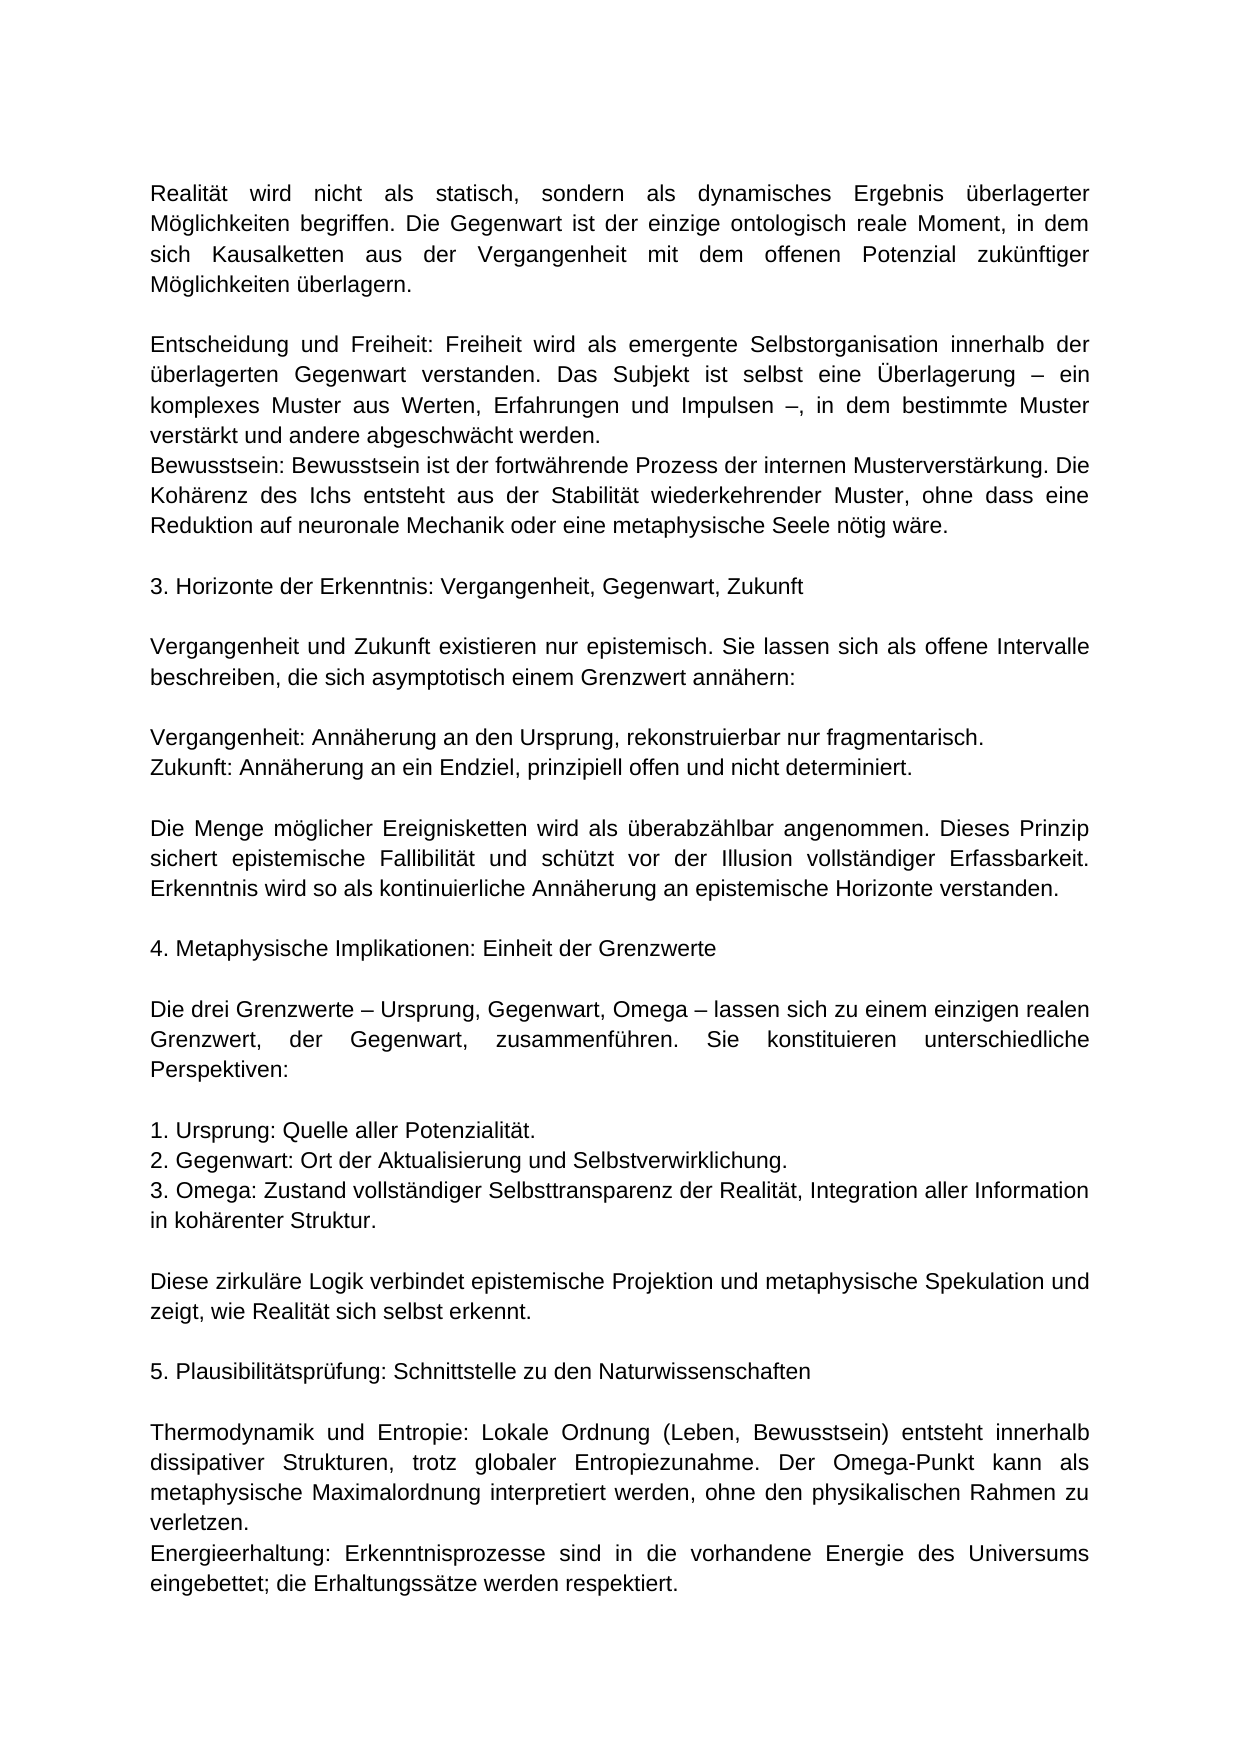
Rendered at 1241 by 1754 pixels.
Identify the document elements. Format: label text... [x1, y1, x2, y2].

text 3. Horizonte der Erkenntnis: Vergangenheit, Gegenwart, Zukunft [150, 573, 1090, 599]
text Diese zirkuläre Logik verbindet epistemische Projektion und metaphysische Spekulation und zeigt, wie Realität sich selbst erkennt. [150, 1268, 1090, 1324]
text 3. Omega: Zustand vollständiger Selbsttransparenz der Realität, Integration aller Information in kohärenter Struktur. [150, 1177, 1090, 1234]
text Thermodynamik und Entropie: Lokale Ordnung (Leben, Bewusstsein) entsteht innerhalb dissipativer Strukturen, trotz globaler Entropiezunahme. Der Omega-Punkt kann als metaphysische Maximalordnung interpretiert werden, ohne den physikalischen Rahmen zu verletzen. [150, 1419, 1090, 1536]
text 4. Metaphysische Implikationen: Einheit der Grenzwerte [150, 935, 1090, 962]
text Bewusstsein: Bewusstsein ist der fortwährende Prozess der internen Musterverstärkung. Die Kohärenz des Ichs entsteht aus der Stabilität wiederkehrender Muster, ohne dass eine Reduktion auf neuronale Mechanik oder eine metaphysische Seele nötig wäre. [150, 452, 1090, 539]
text Realität wird nicht als statisch, sondern als dynamisches Ergebnis überlagerter Möglichkeiten begriffen. Die Gegenwart ist der einzige ontologisch reale Moment, in dem sich Kausalketten aus der Vergangenheit mit dem offenen Potenzial zukünftiger Möglichkeiten überlagern. [150, 180, 1090, 297]
text Zukunft: Annäherung an ein Endziel, prinzipiell offen und nicht determiniert. [150, 754, 1090, 781]
text Die Menge möglicher Ereignisketten wird als überabzählbar angenommen. Dieses Prinzip sichert epistemische Fallibilität und schützt vor der Illusion vollständiger Erfassbarkeit. Erkenntnis wird so als kontinuierliche Annäherung an epistemische Horizonte verstanden. [150, 814, 1090, 901]
text 1. Ursprung: Quelle aller Potenzialität. [150, 1117, 1090, 1143]
text 2. Gegenwart: Ort der Aktualisierung und Selbstverwirklichung. [150, 1147, 1090, 1173]
text Vergangenheit und Zukunft existieren nur epistemisch. Sie lassen sich als offene Intervalle beschreiben, die sich asymptotisch einem Grenzwert annähern: [150, 633, 1090, 690]
text Vergangenheit: Annäherung an den Ursprung, rekonstruierbar nur fragmentarisch. [150, 724, 1090, 750]
text Entscheidung und Freiheit: Freiheit wird als emergente Selbstorganisation innerhalb der überlagerten Gegenwart verstanden. Das Subjekt ist selbst eine Überlagerung – ein komplexes Muster aus Werten, Erfahrungen und Impulsen –, in dem bestimmte Muster verstärkt und andere abgeschwächt werden. [150, 331, 1090, 448]
text Energieerhaltung: Erkenntnisprozesse sind in die vorhandene Energie des Universums eingebettet; die Erhaltungssätze werden respektiert. [150, 1539, 1090, 1596]
text Die drei Grenzwerte – Ursprung, Gegenwart, Omega – lassen sich zu einem einzigen realen Grenzwert, der Gegenwart, zusammenführen. Sie konstituieren unterschiedliche Perspektiven: [150, 996, 1090, 1083]
text 5. Plausibilitätsprüfung: Schnittstelle zu den Naturwissenschaften [150, 1358, 1090, 1385]
